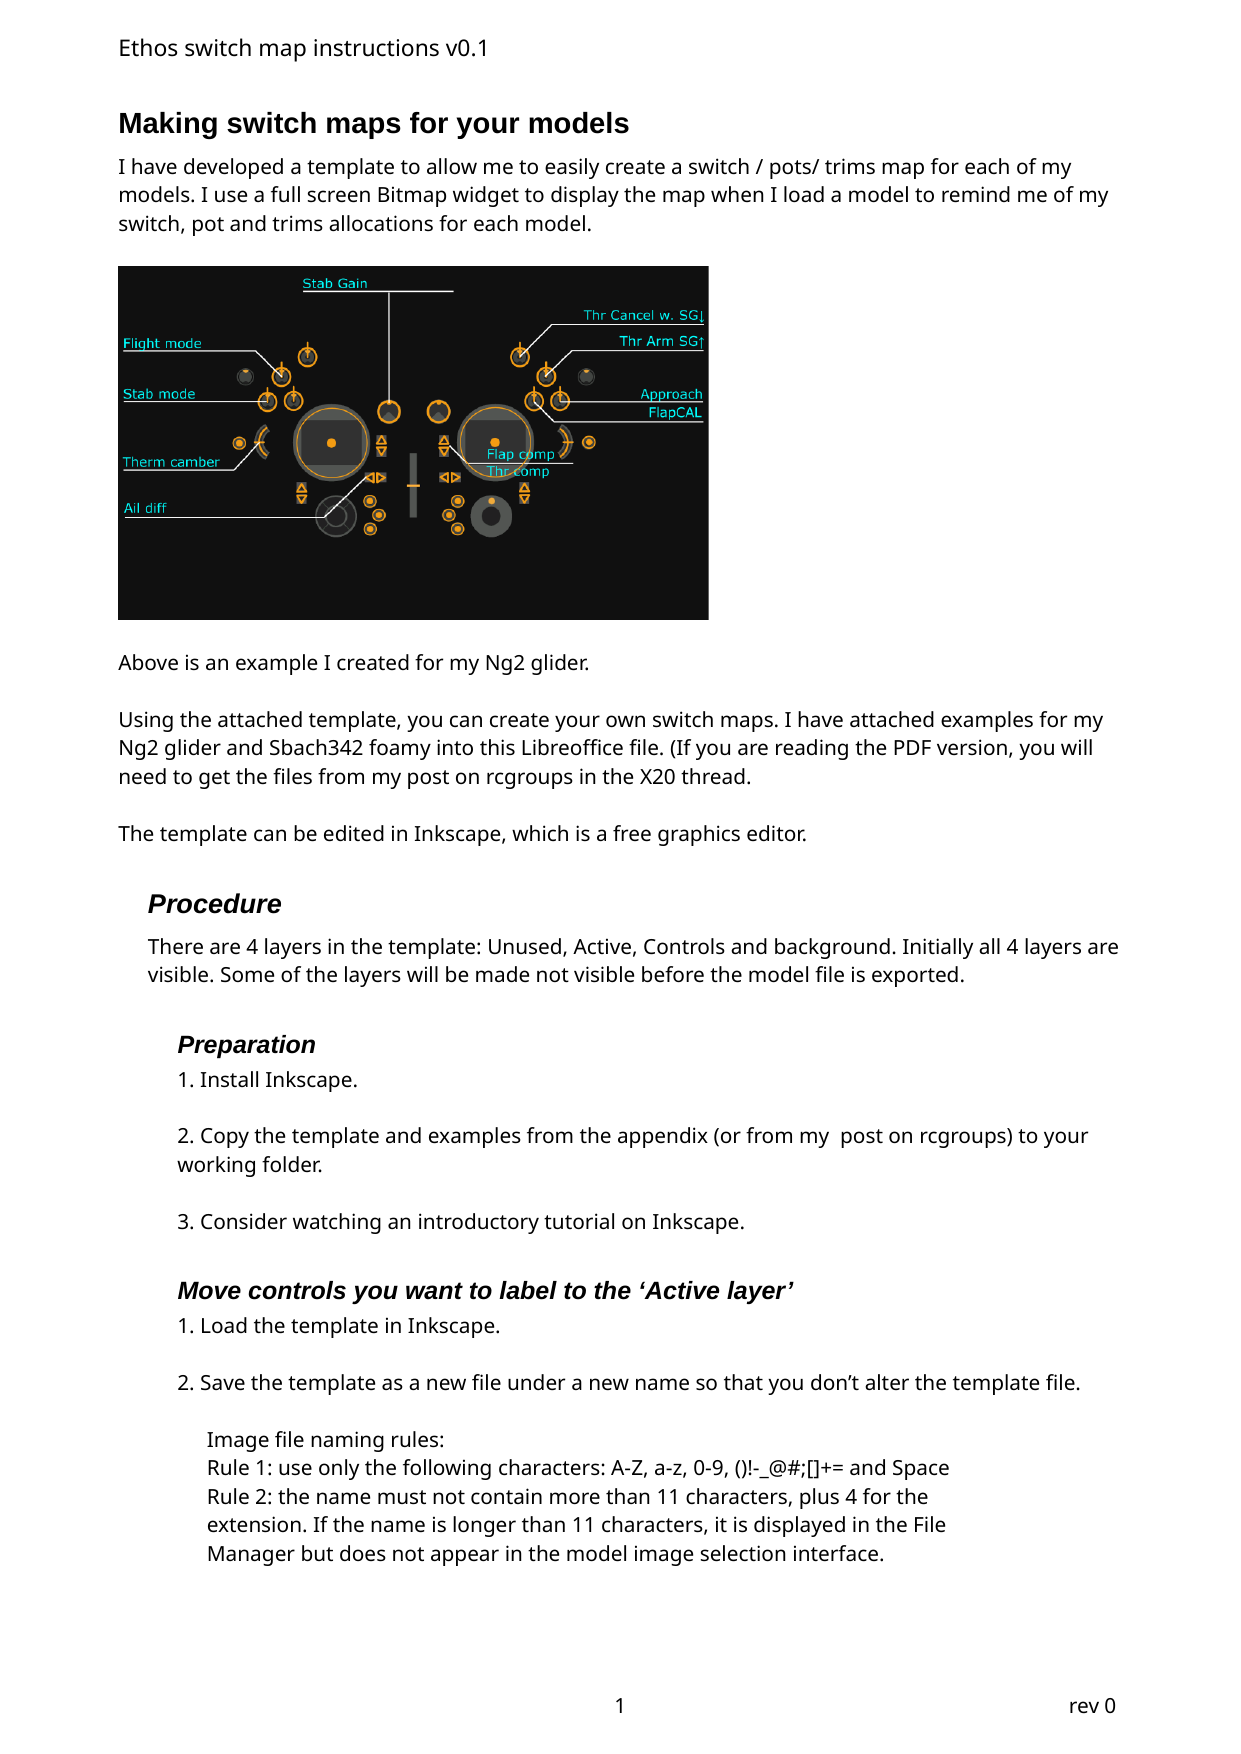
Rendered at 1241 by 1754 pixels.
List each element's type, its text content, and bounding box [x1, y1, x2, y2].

text Above is an example I created for my Ng2 glider. [118, 648, 1122, 677]
picture [118, 266, 709, 620]
text Image file naming rules: [207, 1425, 1122, 1453]
subtitle Procedure [148, 888, 1122, 919]
text Manager but does not appear in the model image selection interface. [207, 1539, 1122, 1567]
text Rule 2: the name must not contain more than 11 characters, plus 4 for the [207, 1482, 1122, 1510]
text 3. Consider watching an introductory tutorial on Inkscape. [177, 1207, 1122, 1235]
text extension. If the name is longer than 11 characters, it is displayed in the File [207, 1510, 1122, 1539]
text 2. Copy the template and examples from the appendix (or from my post on rcgroups) to your working folder. [177, 1122, 1122, 1178]
text Rule 1: use only the following characters: A-Z, a-z, 0-9, ()!-_@#;[]+= and Space [207, 1453, 1122, 1482]
text 1. Install Inkscape. [177, 1065, 1122, 1093]
text Using the attached template, you can create your own switch maps. I have attached examples for my Ng2 glider and Sbach342 foamy into this Libreoffice file. (If you are reading the PDF version, you will need to get the files from my post on rcgroups in the X20 thread. [118, 705, 1122, 790]
text 1. Load the template in Inkscape. [177, 1311, 1122, 1340]
text There are 4 layers in the template: Unused, Active, Controls and background. Initially all 4 layers are visible. Some of the layers will be made not visible before the model file is exported. [148, 932, 1122, 989]
text 2. Save the template as a new file under a new name so that you don’t alter the template file. [177, 1368, 1122, 1397]
subtitle Move controls you want to label to the ‘Active layer’ [177, 1276, 1122, 1305]
text The template can be edited in Inkscape, which is a free graphics editor. [118, 819, 1122, 847]
subtitle Making switch maps for your models [118, 106, 1122, 140]
subtitle Preparation [177, 1030, 1122, 1058]
text I have developed a template to allow me to easily create a switch / pots/ trims map for each of my models. I use a full screen Bitmap widget to display the map when I load a model to remind me of my switch, pot and trims allocations for each model. [118, 152, 1122, 237]
